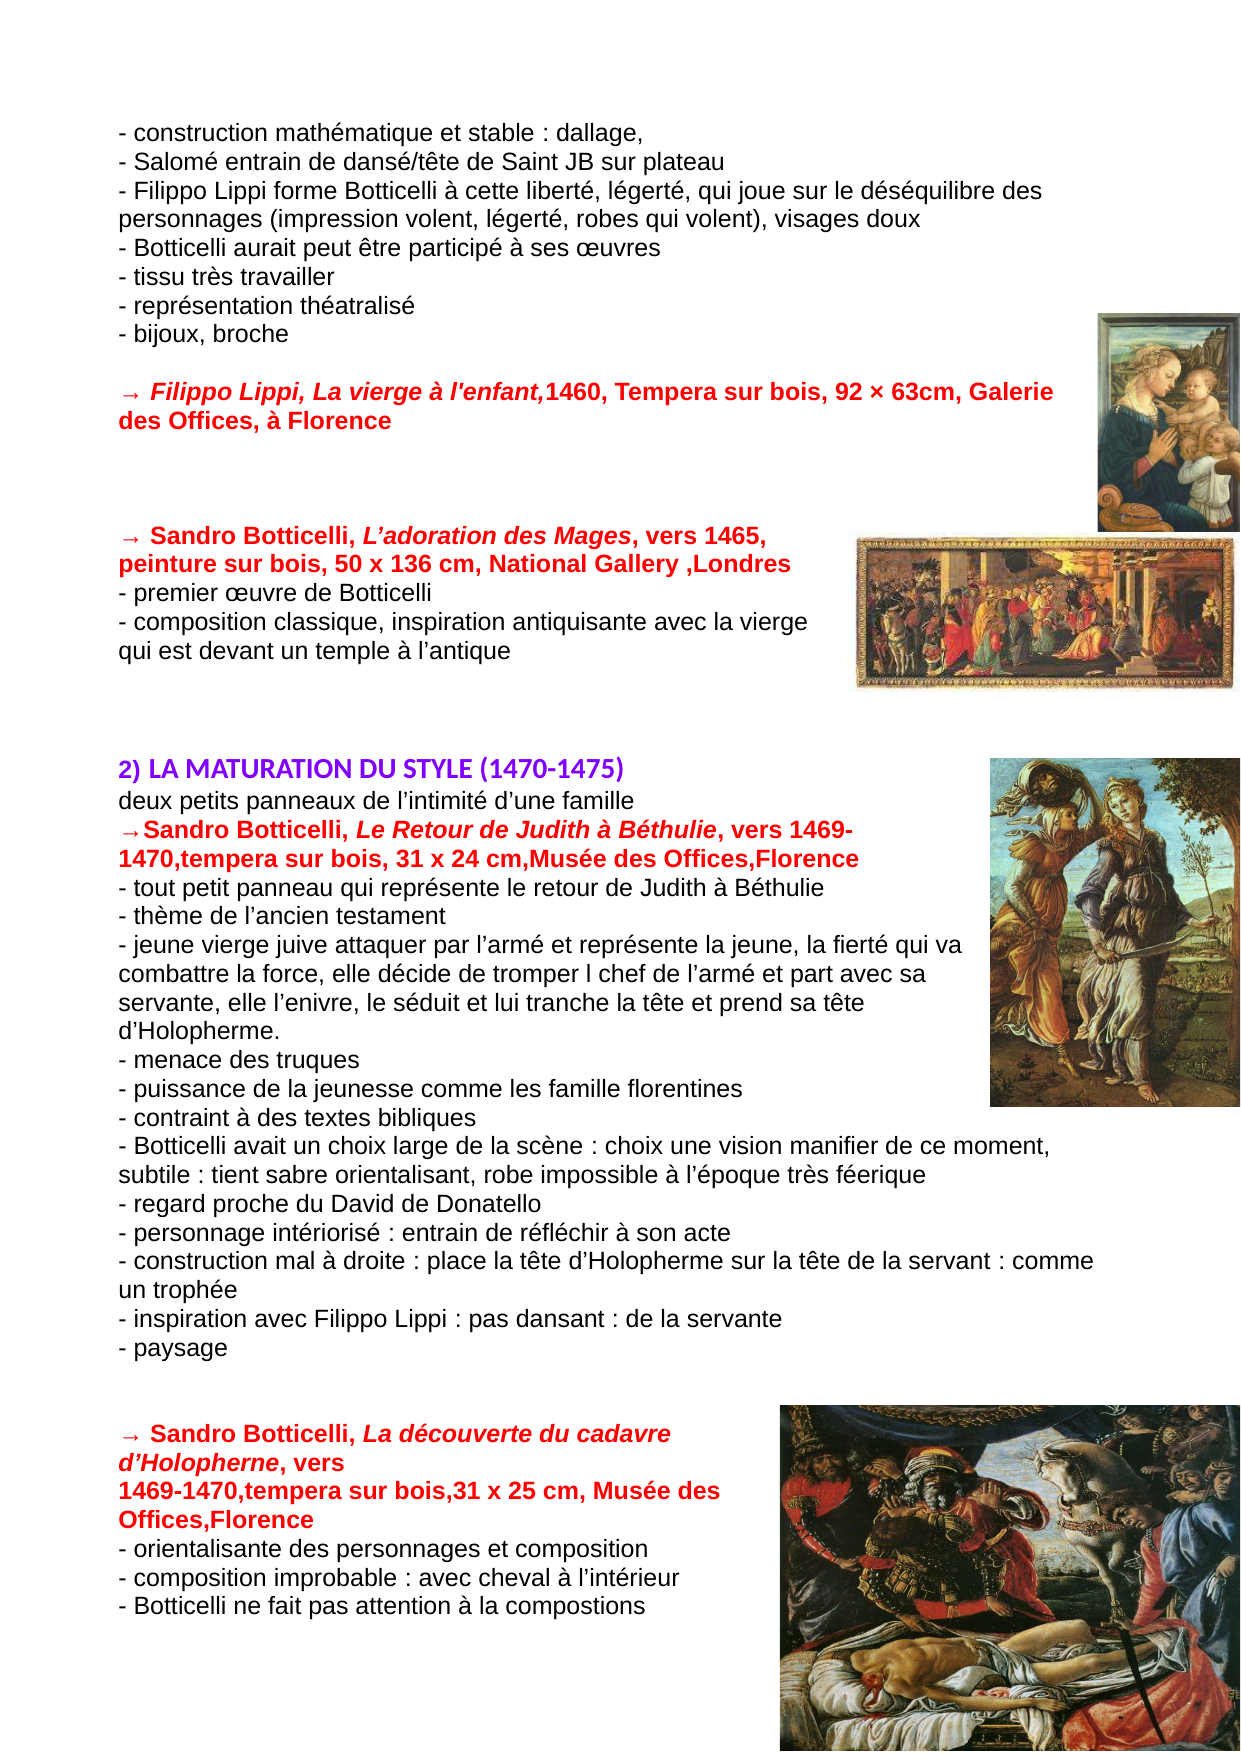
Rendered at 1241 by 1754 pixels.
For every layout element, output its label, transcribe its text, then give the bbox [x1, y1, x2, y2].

text →Sandro Botticelli, Le Retour de Judith à Béthulie, vers 1469-1470,tempera sur bois, 31 x 24 cm,Musée des Offices,Florence [118, 815, 990, 872]
text 2) LA MATURATION DU STYLE (1470-1475) [118, 751, 1122, 786]
text - inspiration avec Filippo Lippi : pas dansant : de la servante [118, 1304, 1122, 1332]
text - tout petit panneau qui représente le retour de Judith à Béthulie [118, 872, 990, 901]
text → Sandro Botticelli, L’adoration des Mages, vers 1465, peinture sur bois, 50 x 136 cm, National Gallery ,Londres [118, 521, 1097, 578]
text deux petits panneaux de l’intimité d’une famille [118, 786, 990, 815]
text - représentation théatralisé [118, 291, 1122, 319]
text - paysage [118, 1332, 1122, 1361]
text - composition classique, inspiration antiquisante avec la vierge qui est devant un temple à l’antique [118, 607, 847, 664]
text - Botticelli ne fait pas attention à la compostions [118, 1591, 779, 1620]
text - thème de l’ancien testament [118, 901, 990, 930]
text - construction mal à droite : place la tête d’Holopherme sur la tête de la servant : comme un trophée [118, 1246, 1122, 1304]
text - composition improbable : avec cheval à l’intérieur [118, 1562, 779, 1591]
text - menace des truques [118, 1045, 990, 1074]
text - orientalisante des personnages et composition [118, 1534, 779, 1562]
picture [847, 313, 1240, 692]
text → Sandro Botticelli, La découverte du cadavre d’Holopherne, vers [118, 1419, 779, 1476]
text - construction mathématique et stable : dallage, [118, 118, 1122, 147]
text - premier œuvre de Botticelli [118, 578, 847, 607]
picture [779, 1405, 1241, 1751]
text - Botticelli aurait peut être participé à ses œuvres [118, 233, 1122, 262]
text - regard proche du David de Donatello [118, 1189, 1122, 1217]
picture [990, 758, 1241, 1107]
text → Filippo Lippi, La vierge à l'enfant,1460, Tempera sur bois, 92 × 63cm, Galerie des Offices, à Florence [118, 377, 1097, 434]
text - jeune vierge juive attaquer par l’armé et représente la jeune, la fierté qui va combattre la force, elle décide de tromper l chef de l’armé et part avec sa servante, elle l’enivre, le séduit et lui tranche la tête et prend sa tête d’Holopherme. [118, 930, 990, 1045]
text - puissance de la jeunesse comme les famille florentines [118, 1074, 990, 1102]
text 1469-1470,tempera sur bois,31 x 25 cm, Musée des Offices,Florence [118, 1476, 779, 1534]
text - personnage intériorisé : entrain de réfléchir à son acte [118, 1217, 1122, 1246]
text - Botticelli avait un choix large de la scène : choix une vision manifier de ce moment, subtile : tient sabre orientalisant, robe impossible à l’époque très féerique [118, 1131, 1122, 1189]
text - tissu très travailler [118, 262, 1122, 291]
text - bijoux, broche [118, 319, 1097, 348]
text - contraint à des textes bibliques [118, 1102, 1122, 1131]
text - Salomé entrain de dansé/tête de Saint JB sur plateau [118, 147, 1122, 176]
text - Filippo Lippi forme Botticelli à cette liberté, légerté, qui joue sur le déséquilibre des personnages (impression volent, légerté, robes qui volent), visages doux [118, 176, 1122, 233]
